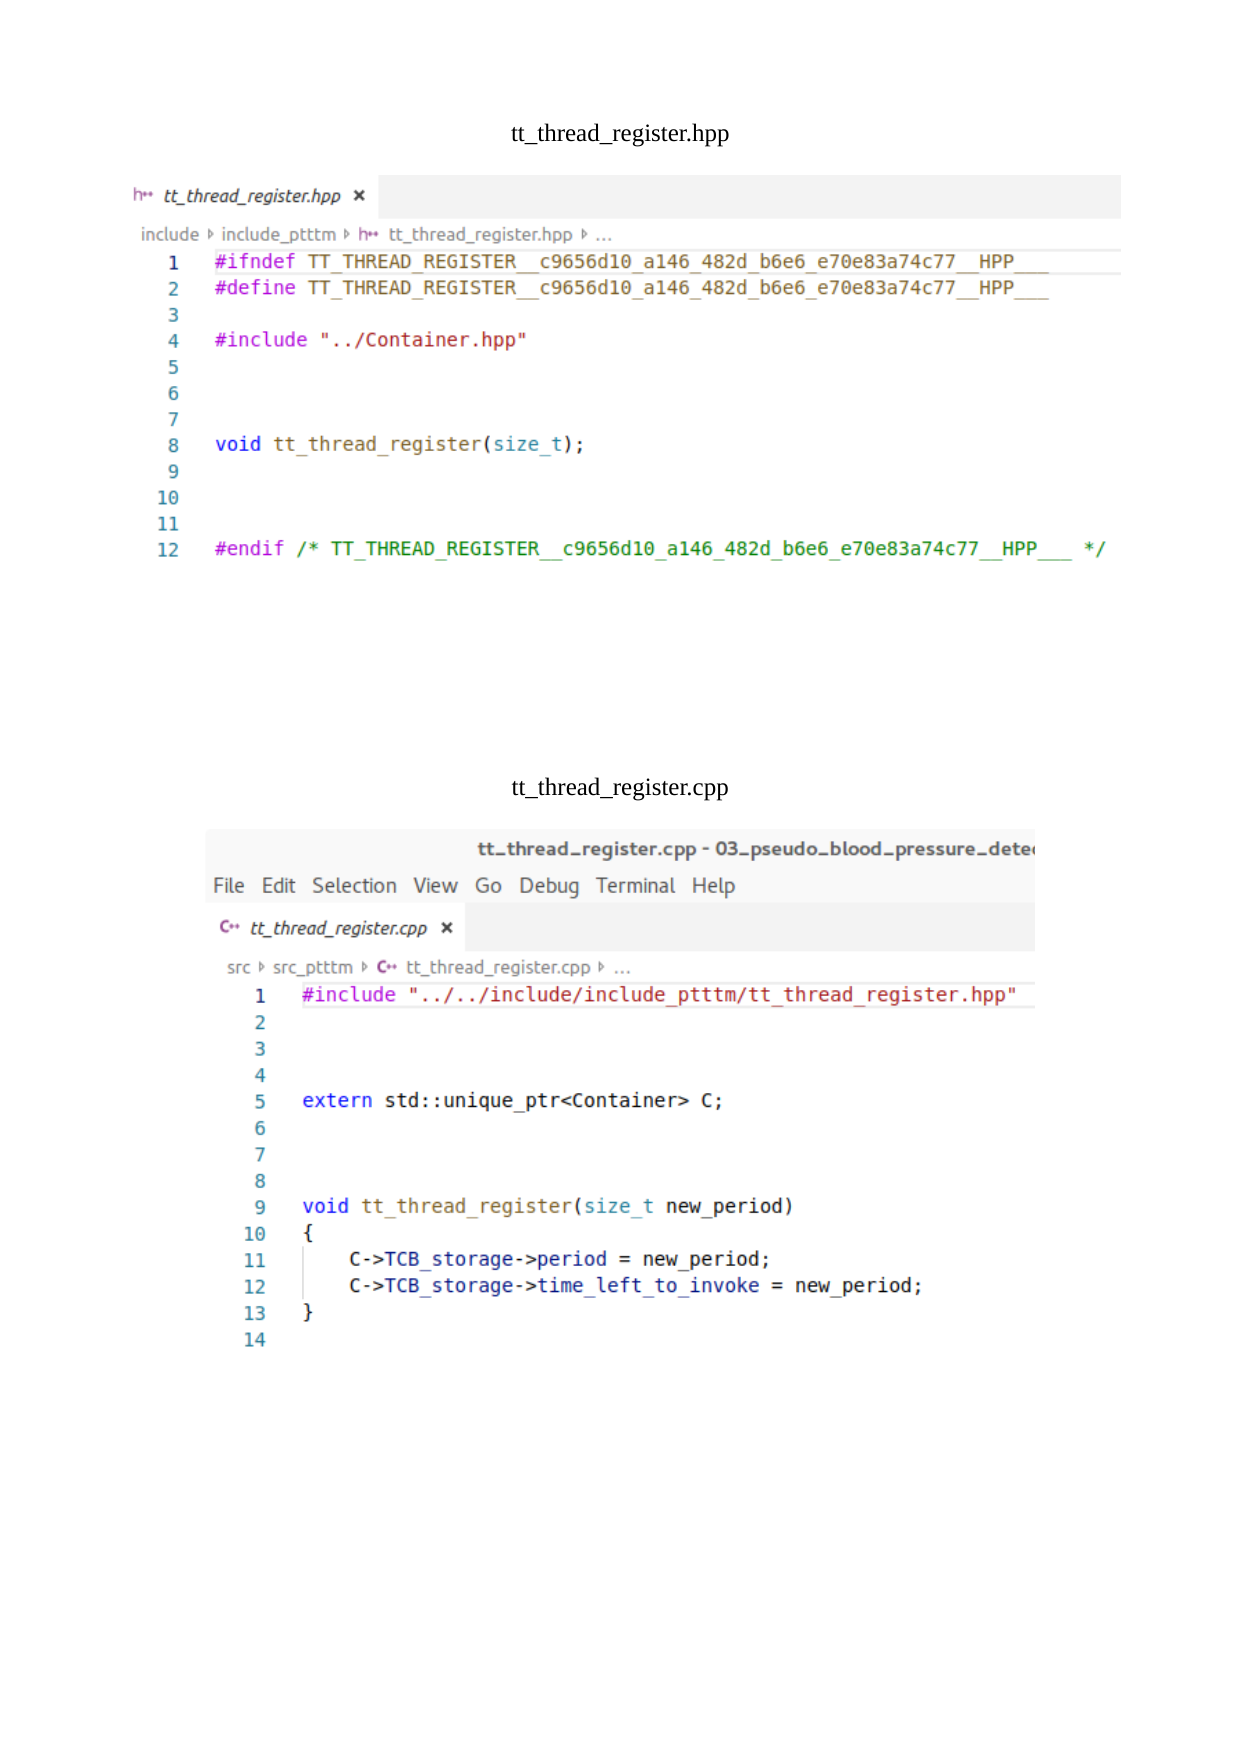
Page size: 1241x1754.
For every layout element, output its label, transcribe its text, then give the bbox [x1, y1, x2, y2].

text tt_thread_register.hpp [118, 118, 1122, 147]
picture [119, 175, 1121, 264]
text tt_thread_register.cpp [118, 772, 1122, 801]
